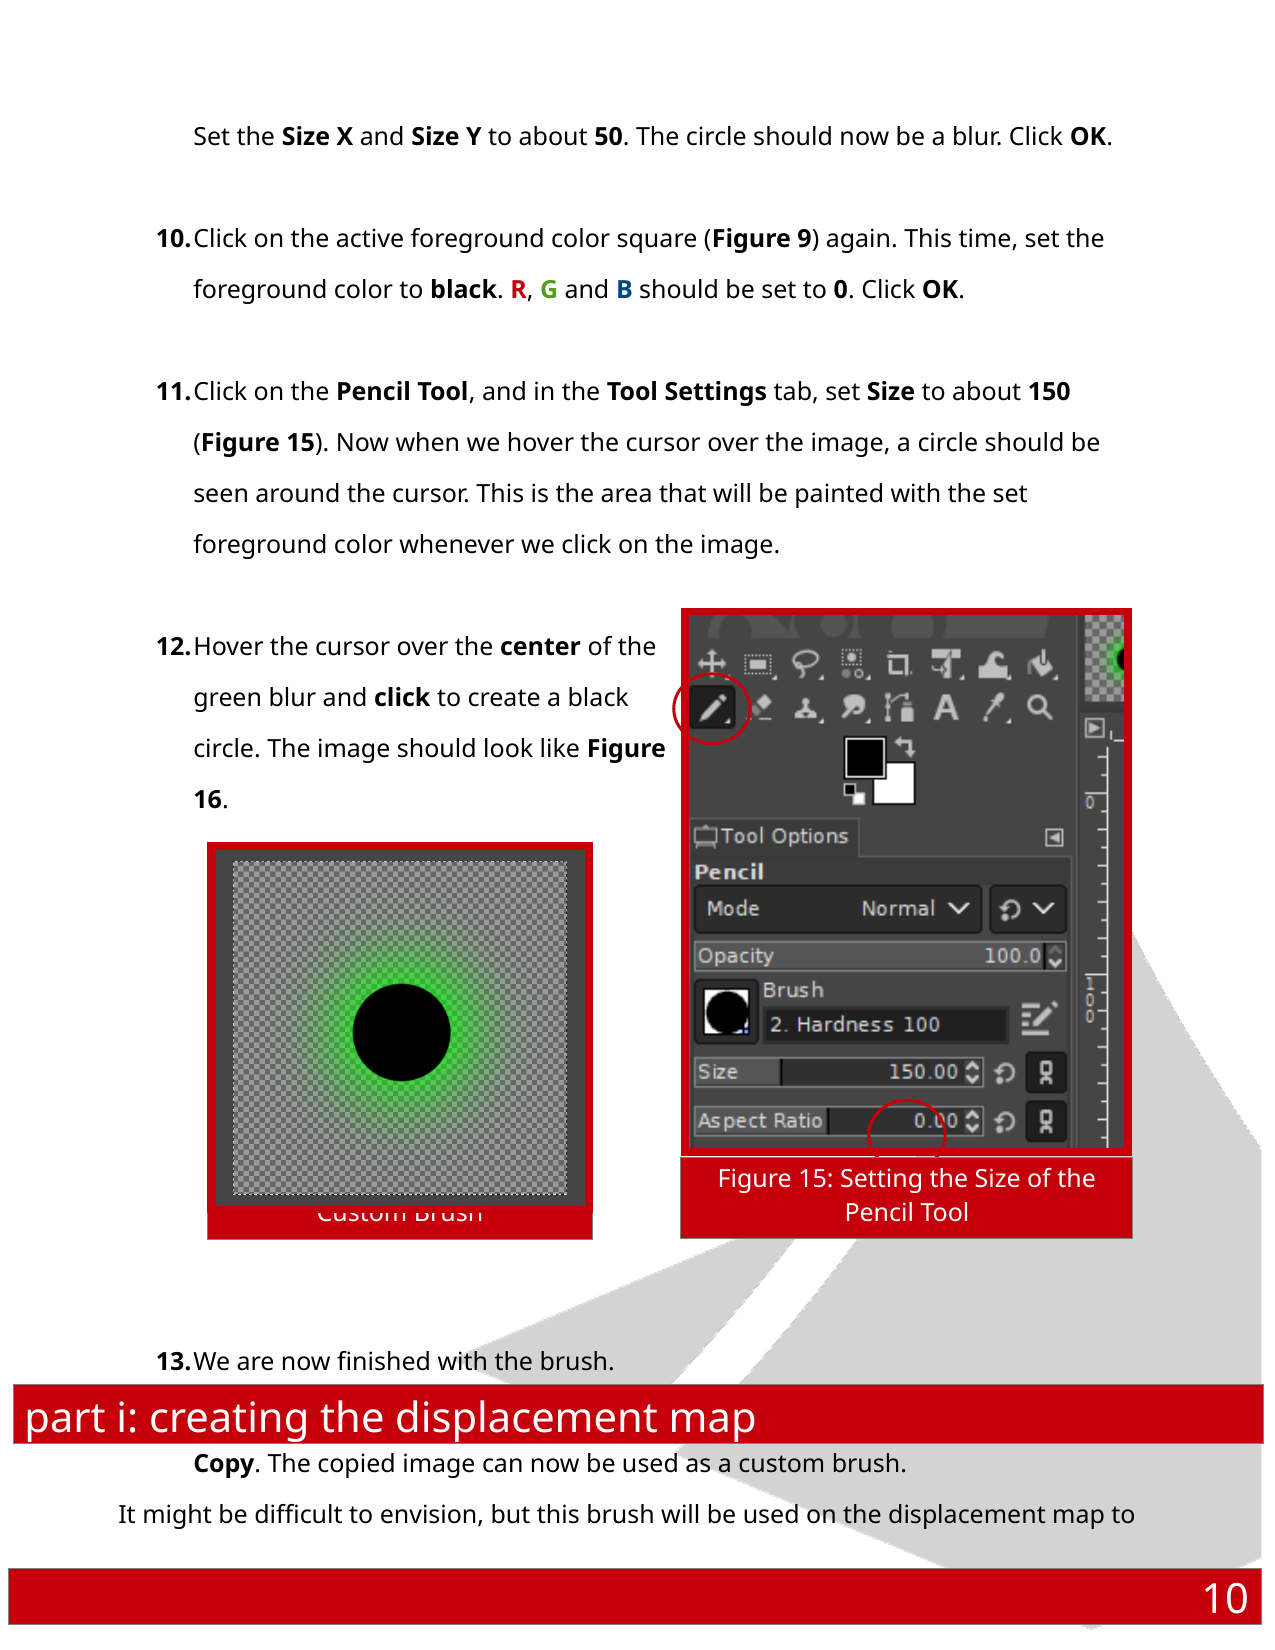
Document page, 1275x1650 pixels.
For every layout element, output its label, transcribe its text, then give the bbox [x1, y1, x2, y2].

text It might be difficult to envision, but this brush will be used on the displacement map to create a crater on the terrain. Remember that the more green a part of an image is, the higher it will be raised. Look at how the amount of green in the pixels changes from the image border to the image center. Notice that the green gradually increases until it drops off at the black circle. A crater's shape also gradually increases in elevation until it drops off at the hole. Thus, the brush that we made will create a crater. [118, 1496, 428, 1530]
picture [215, 850, 585, 1206]
list now look similar to Figure 24. If it does not, feel free to undo and [428, 1444, 1262, 1568]
picture [689, 615, 1124, 1148]
list now look similar to Figure 24. If it does not, feel free to undo and [428, 817, 1262, 1384]
list [1132, 628, 1157, 816]
list On the menu bar, click Select > All to select the entire image. Then click Edit > Copy. The copied image can now be used as a custom brush. [156, 1444, 428, 1479]
list We are now finished with the brush. [156, 1343, 428, 1377]
list Set the Size X and Size Y to about 50. The circle should now be a blur. Click OK. [156, 118, 1157, 152]
picture [689, 676, 748, 741]
list now look similar to Figure 24. If it does not, feel free to undo and [428, 1625, 1262, 1650]
list Click on the Pencil Tool, and in the Tool Settings tab, set Size to about 150 (Figure 15). Now when we hover the cursor over the image, a circle should be seen around the cursor. This is the area that will be painted with the set foreground color whenever we click on the image. [156, 373, 1157, 561]
list Hover the cursor over the center of the green blur and click to create a black circle. The image should look like Figure 16. [156, 628, 681, 816]
picture [871, 1102, 943, 1148]
list Click on the active foreground color square (Figure 9) again. This time, set the foreground color to black. R, G and B should be set to 0. Click OK. [156, 220, 1157, 305]
